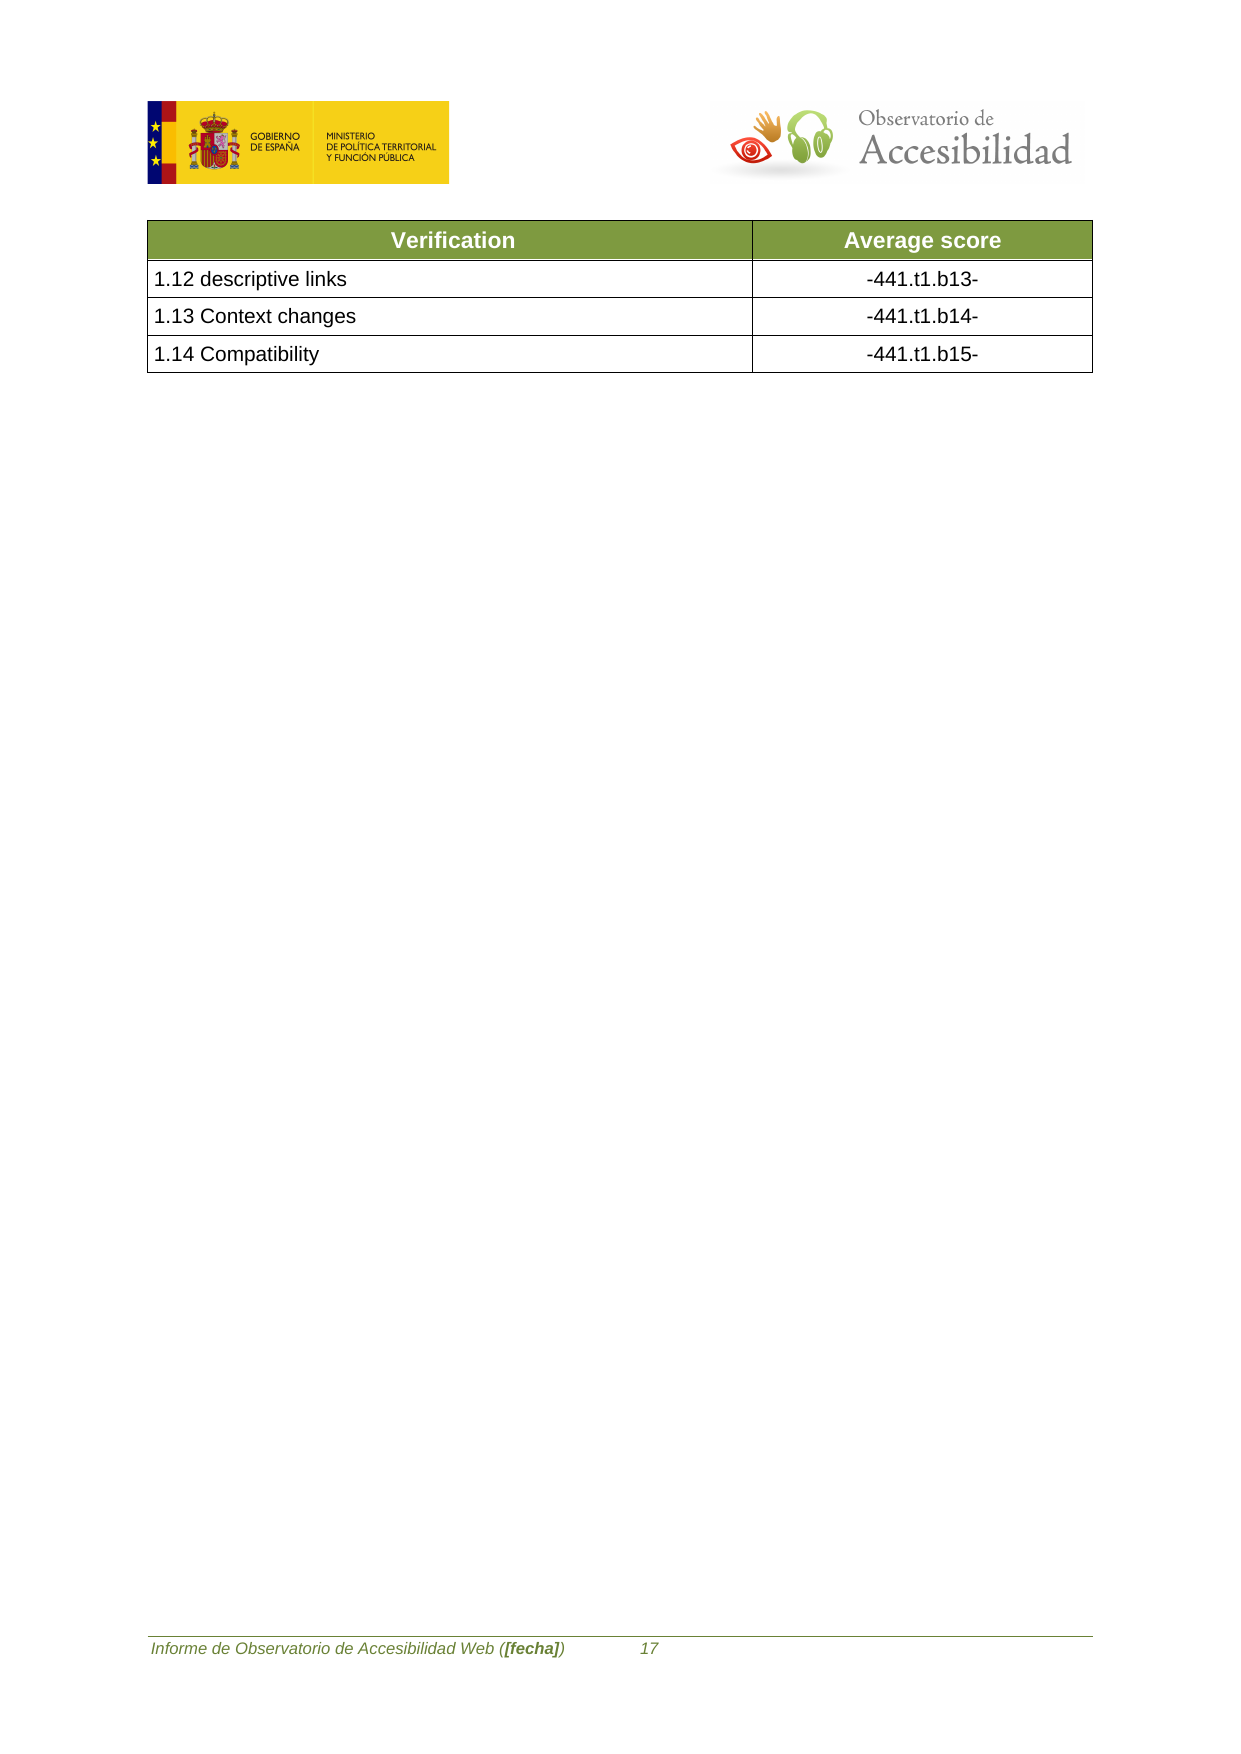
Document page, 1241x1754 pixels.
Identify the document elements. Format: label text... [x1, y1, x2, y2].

table_cell 1.14 Compatibility [148, 336, 752, 372]
table_header Average score [753, 221, 1092, 259]
table_cell -441.t1.b14- [753, 298, 1092, 334]
table_cell -441.t1.b13- [753, 261, 1092, 297]
table_cell 1.13 Context changes [148, 298, 752, 334]
picture [147, 101, 450, 184]
picture [710, 101, 1086, 184]
table_cell 1.12 descriptive links [148, 261, 752, 297]
table_cell -441.t1.b15- [753, 336, 1092, 372]
table_header Verification [148, 221, 752, 259]
